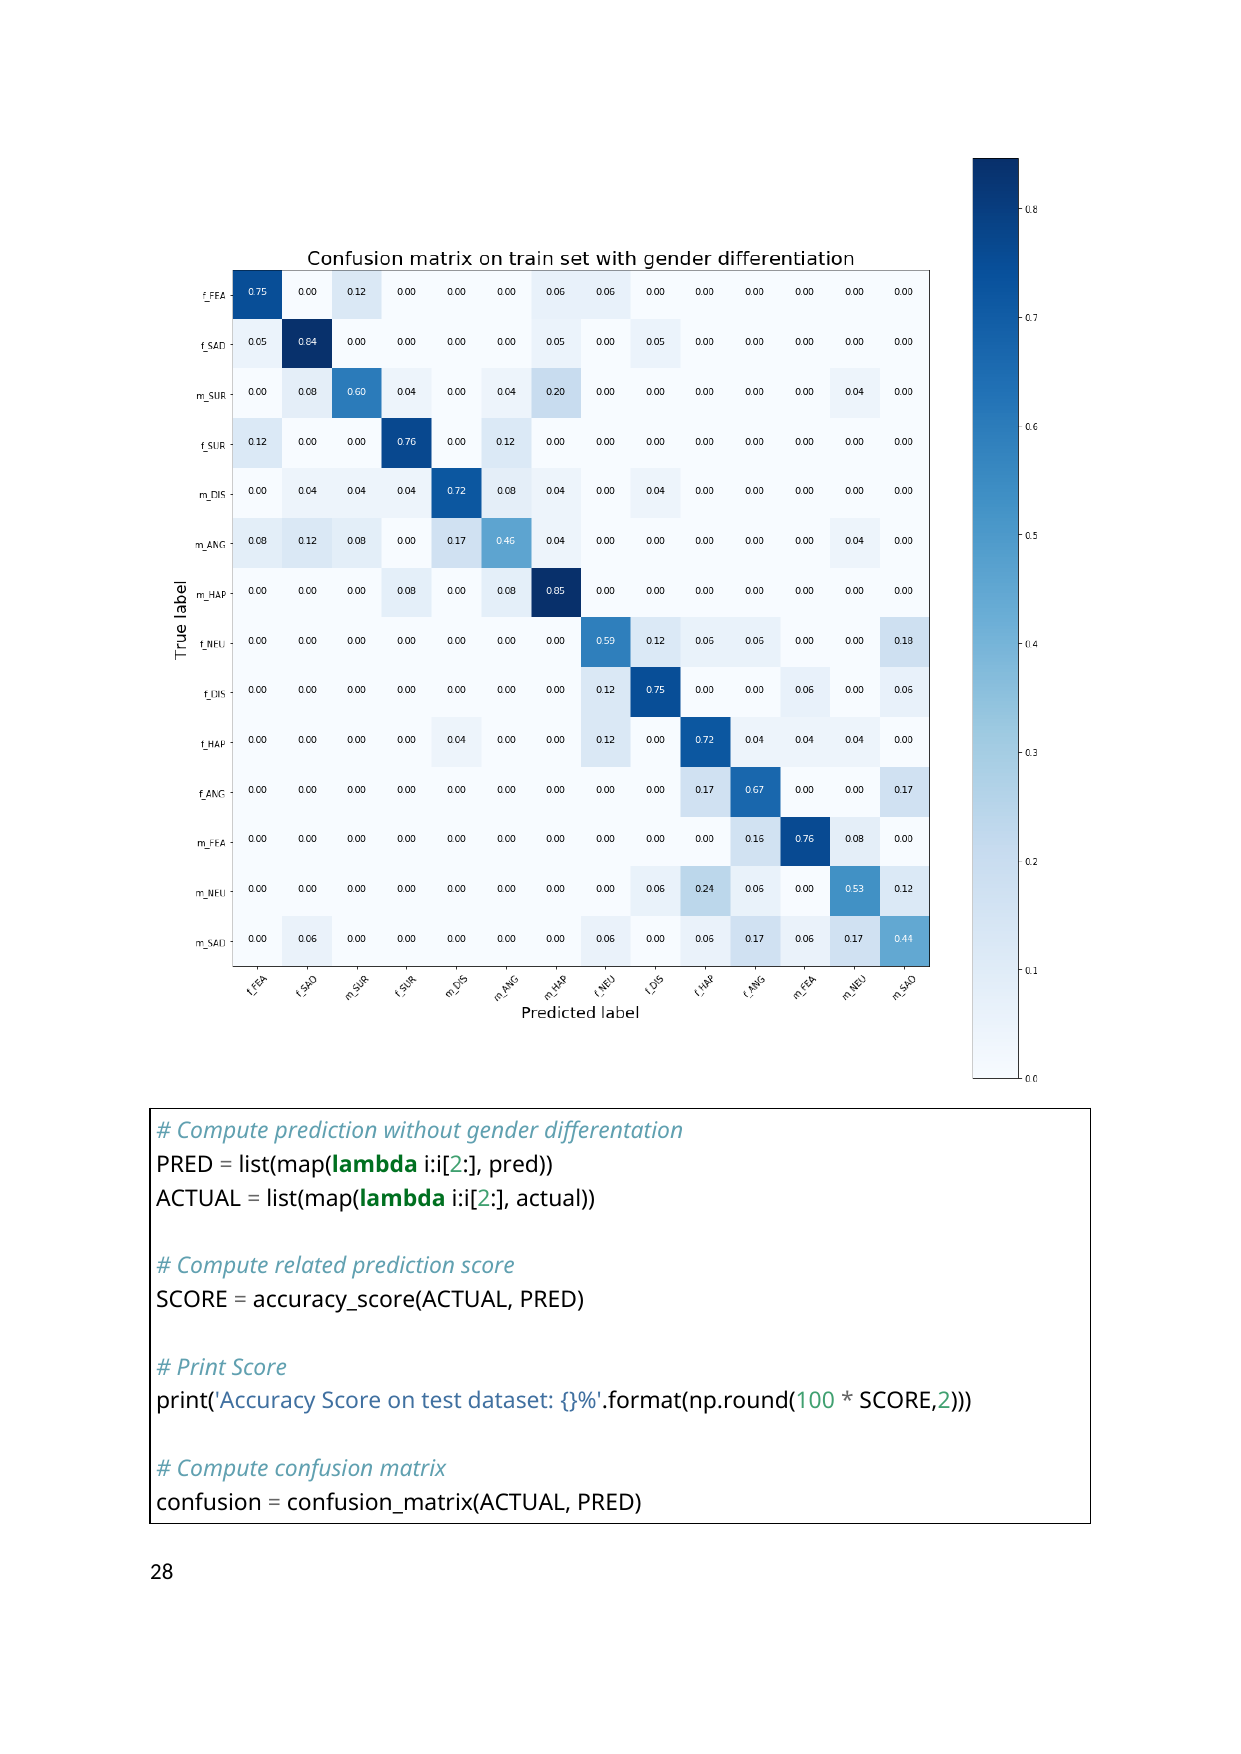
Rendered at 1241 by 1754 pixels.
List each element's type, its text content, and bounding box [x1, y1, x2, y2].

picture [168, 150, 1044, 1089]
table_header # Compute prediction without gender differentation PRED = list(map(lambda i:i[2:], pred)) ACTUAL = list(map(lambda i:i[2:], actual)) # Compute related prediction score SCORE = accuracy_score(ACTUAL, PRED) # Print Score print('Accuracy Score on test dataset: {}%'.format(np.round(100 * SCORE,2))) # Compute confusion matrix confusion = confusion_matrix(ACTUAL, PRED) [151, 1109, 1090, 1523]
